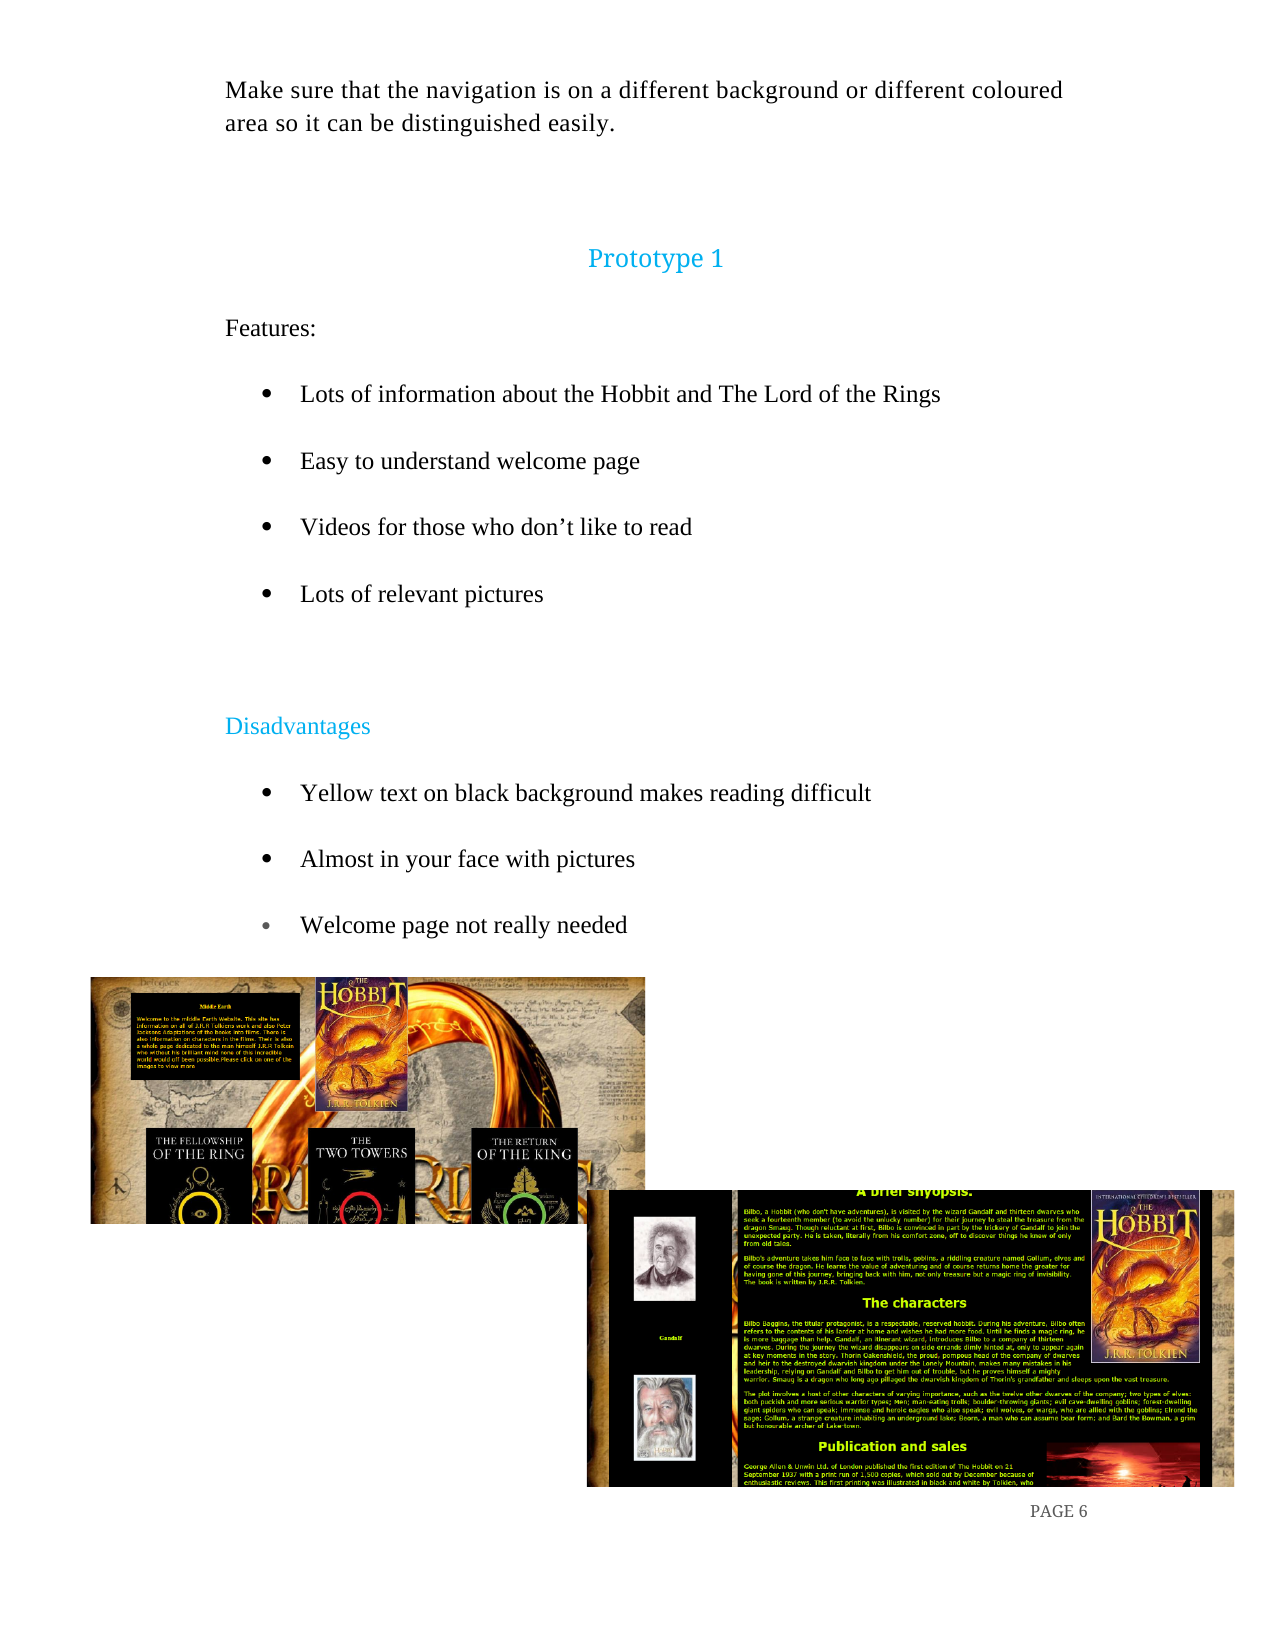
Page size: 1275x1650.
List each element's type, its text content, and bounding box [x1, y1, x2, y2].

list Lots of relevant pictures [262, 579, 1087, 607]
list Welcome page not really needed [262, 910, 1087, 939]
text Features: [225, 313, 1087, 342]
list Videos for those who don’t like to read [262, 512, 1087, 541]
list Yellow text on black background makes reading difficult [262, 778, 1087, 806]
list Almost in your face with pictures [262, 844, 1087, 873]
text Make sure that the navigation is on a different background or different coloured area so it can be distinguished easily. [225, 75, 1087, 137]
text Prototype 1 [225, 241, 1087, 275]
list Lots of information about the Hobbit and The Lord of the Rings [262, 379, 1087, 408]
text Disadvantages [225, 711, 1087, 740]
list Easy to understand welcome page [262, 446, 1087, 475]
